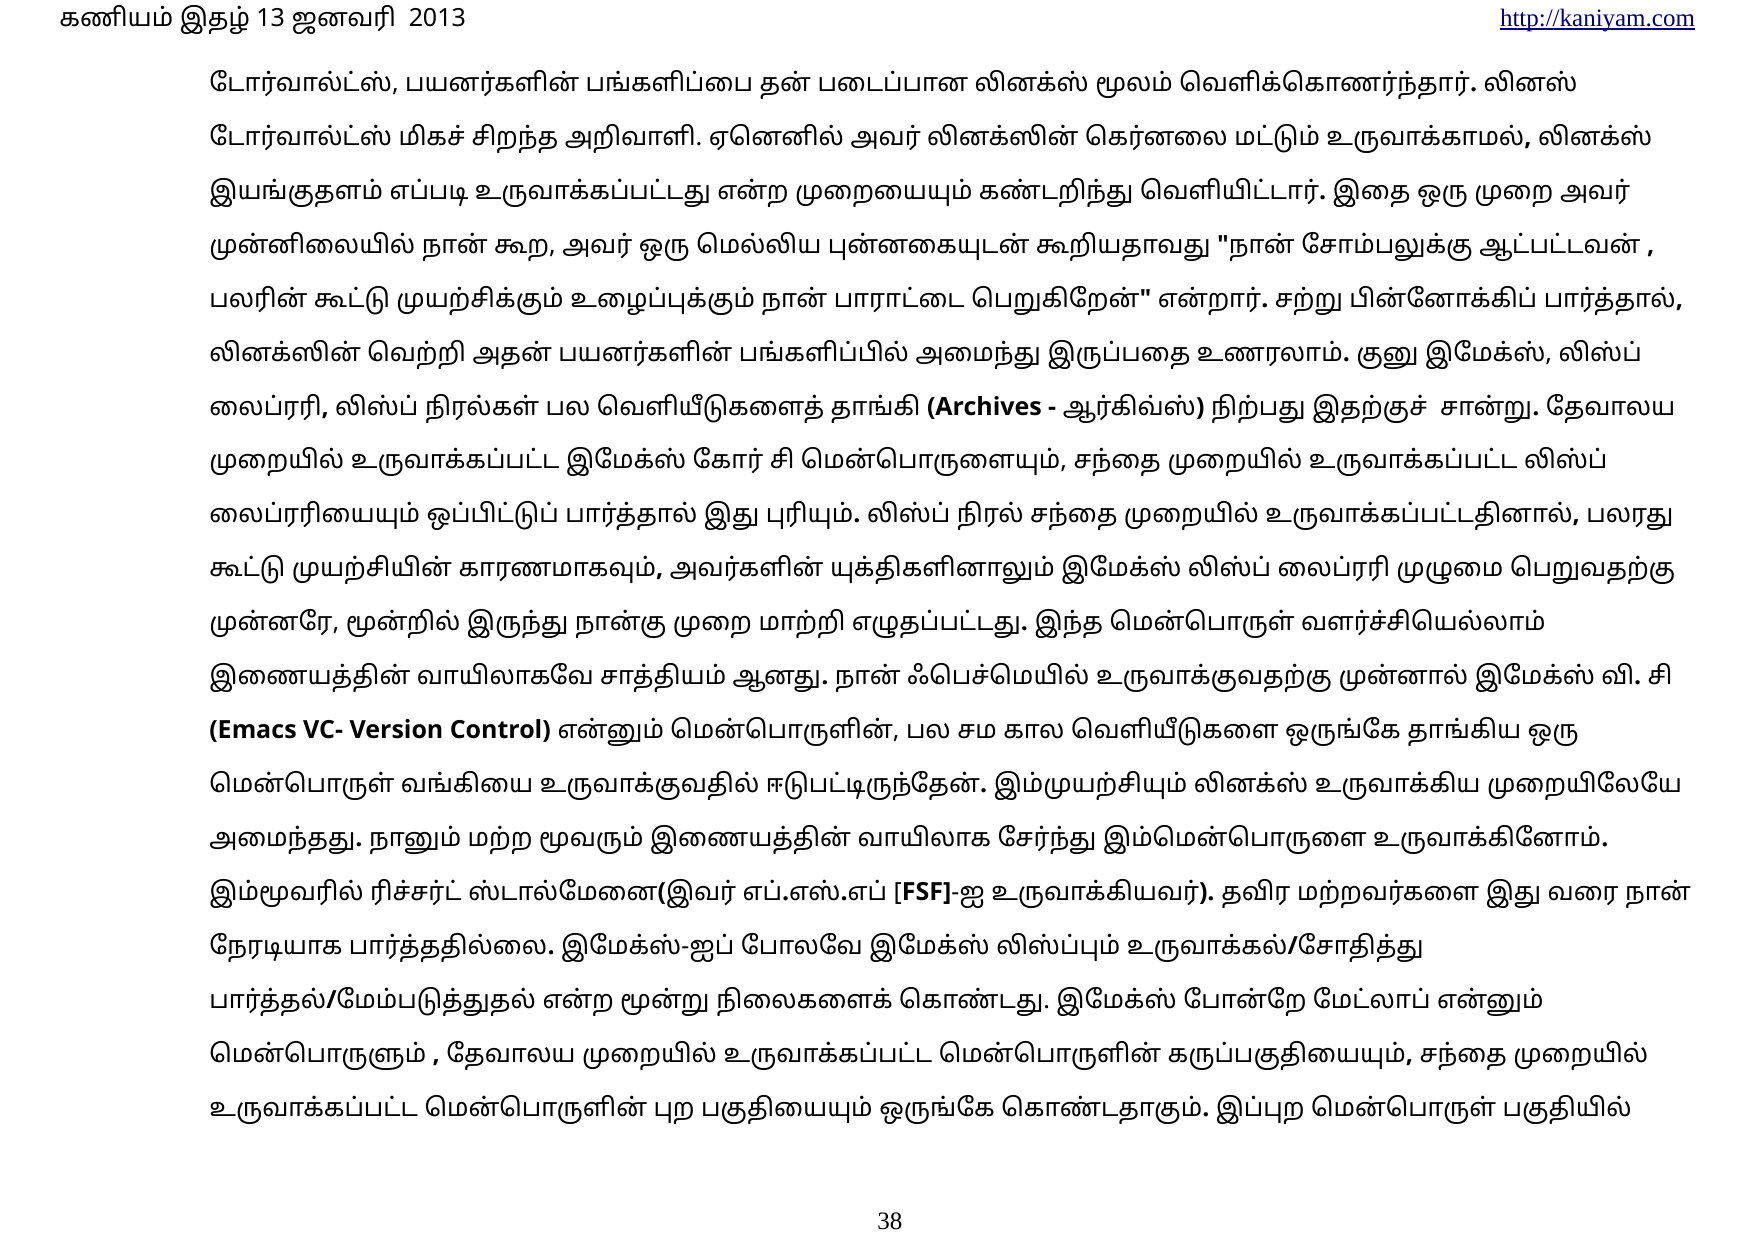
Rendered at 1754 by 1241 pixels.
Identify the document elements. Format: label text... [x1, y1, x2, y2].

text டோர்வால்ட்ஸ், பயனர்களின் பங்களிப்பை தன் படைப்பான லினக்ஸ் மூலம் வெளிக்கொணர்ந்தார். லினஸ் டோர்வால்ட்ஸ் மிகச் சிறந்த அறிவாளி. ஏனெனில் அவர் லினக்ஸின் கெர்னலை மட்டும் உருவாக்காமல், லினக்ஸ் இயங்குதளம் எப்படி உருவாக்கப்பட்டது என்ற முறையையும் கண்டறிந்து வெளியிட்டார். இதை ஒரு முறை அவர் முன்னிலையில் நான் கூற, அவர் ஒரு மெல்லிய புன்னகையுடன் கூறியதாவது "நான் சோம்பலுக்கு ஆட்பட்டவன் , பலரின் கூட்டு முயற்சிக்கும் உழைப்புக்கும் நான் பாராட்டை பெறுகிறேன்" என்றார். சற்று பின்னோக்கிப் பார்த்தால், லினக்ஸின் வெற்றி அதன் பயனர்களின் பங்களிப்பில் அமைந்து இருப்பதை உணரலாம். குனு இமேக்ஸ், லிஸ்ப் லைப்ரரி, லிஸ்ப் நிரல்கள் பல வெளியீடுகளைத் தாங்கி (Archives - ஆர்கிவ்ஸ்) நிற்பது இதற்குச் சான்று. தேவாலய முறையில் உருவாக்கப்பட்ட இமேக்ஸ் கோர் சி மென்பொருளையும், சந்தை முறையில் உருவாக்கப்பட்ட லிஸ்ப் லைப்ரரியையும் ஒப்பிட்டுப் பார்த்தால் இது புரியும். லிஸ்ப் நிரல் சந்தை முறையில் உருவாக்கப்பட்டதினால், பலரது கூட்டு முயற்சியின் காரணமாகவும், அவர்களின் யுக்திகளினாலும் இமேக்ஸ் லிஸ்ப் லைப்ரரி முழுமை பெறுவதற்கு முன்னரே, மூன்றில் இருந்து நான்கு முறை மாற்றி எழுதப்பட்டது. இந்த மென்பொருள் வளர்ச்சியெல்லாம் இணையத்தின் வாயிலாகவே சாத்தியம் ஆனது. நான் ஃபெச்மெயில் உருவாக்குவதற்கு முன்னால் இமேக்ஸ் வி. சி (Emacs VC- Version Control) என்னும் மென்பொருளின், பல சம கால வெளியீடுகளை ஒருங்கே தாங்கிய ஒரு மென்பொருள் வங்கியை உருவாக்குவதில் ஈடுபட்டிருந்தேன். இம்முயற்சியும் லினக்ஸ் உருவாக்கிய முறையிலேயே அமைந்தது. நானும் மற்ற மூவரும் இணையத்தின் வாயிலாக சேர்ந்து இம்மென்பொருளை உருவாக்கினோம். இம்மூவரில் ரிச்சர்ட் ஸ்டால்மேனை(இவர் எப்.எஸ்.எப் [FSF]-ஐ உருவாக்கியவர்). தவிர மற்றவர்களை இது வரை நான் நேரடியாக பார்த்ததில்லை. இமேக்ஸ்-ஐப் போலவே இமேக்ஸ் லிஸ்ப்பும் உருவாக்கல்/சோதித்து பார்த்தல்/மேம்படுத்துதல் என்ற மூன்று நிலைகளைக் கொண்டது. இமேக்ஸ் போன்றே மேட்லாப் என்னும் மென்பொருளும் , தேவாலய முறையில் உருவாக்கப்பட்ட மென்பொருளின் கருப்பகுதியையும், சந்தை முறையில் உருவாக்கப்பட்ட மென்பொருளின் புற பகுதியையும் ஒருங்கே கொண்டதாகும். இப்புற மென்பொருள் பகுதியில் [209, 64, 1695, 1127]
